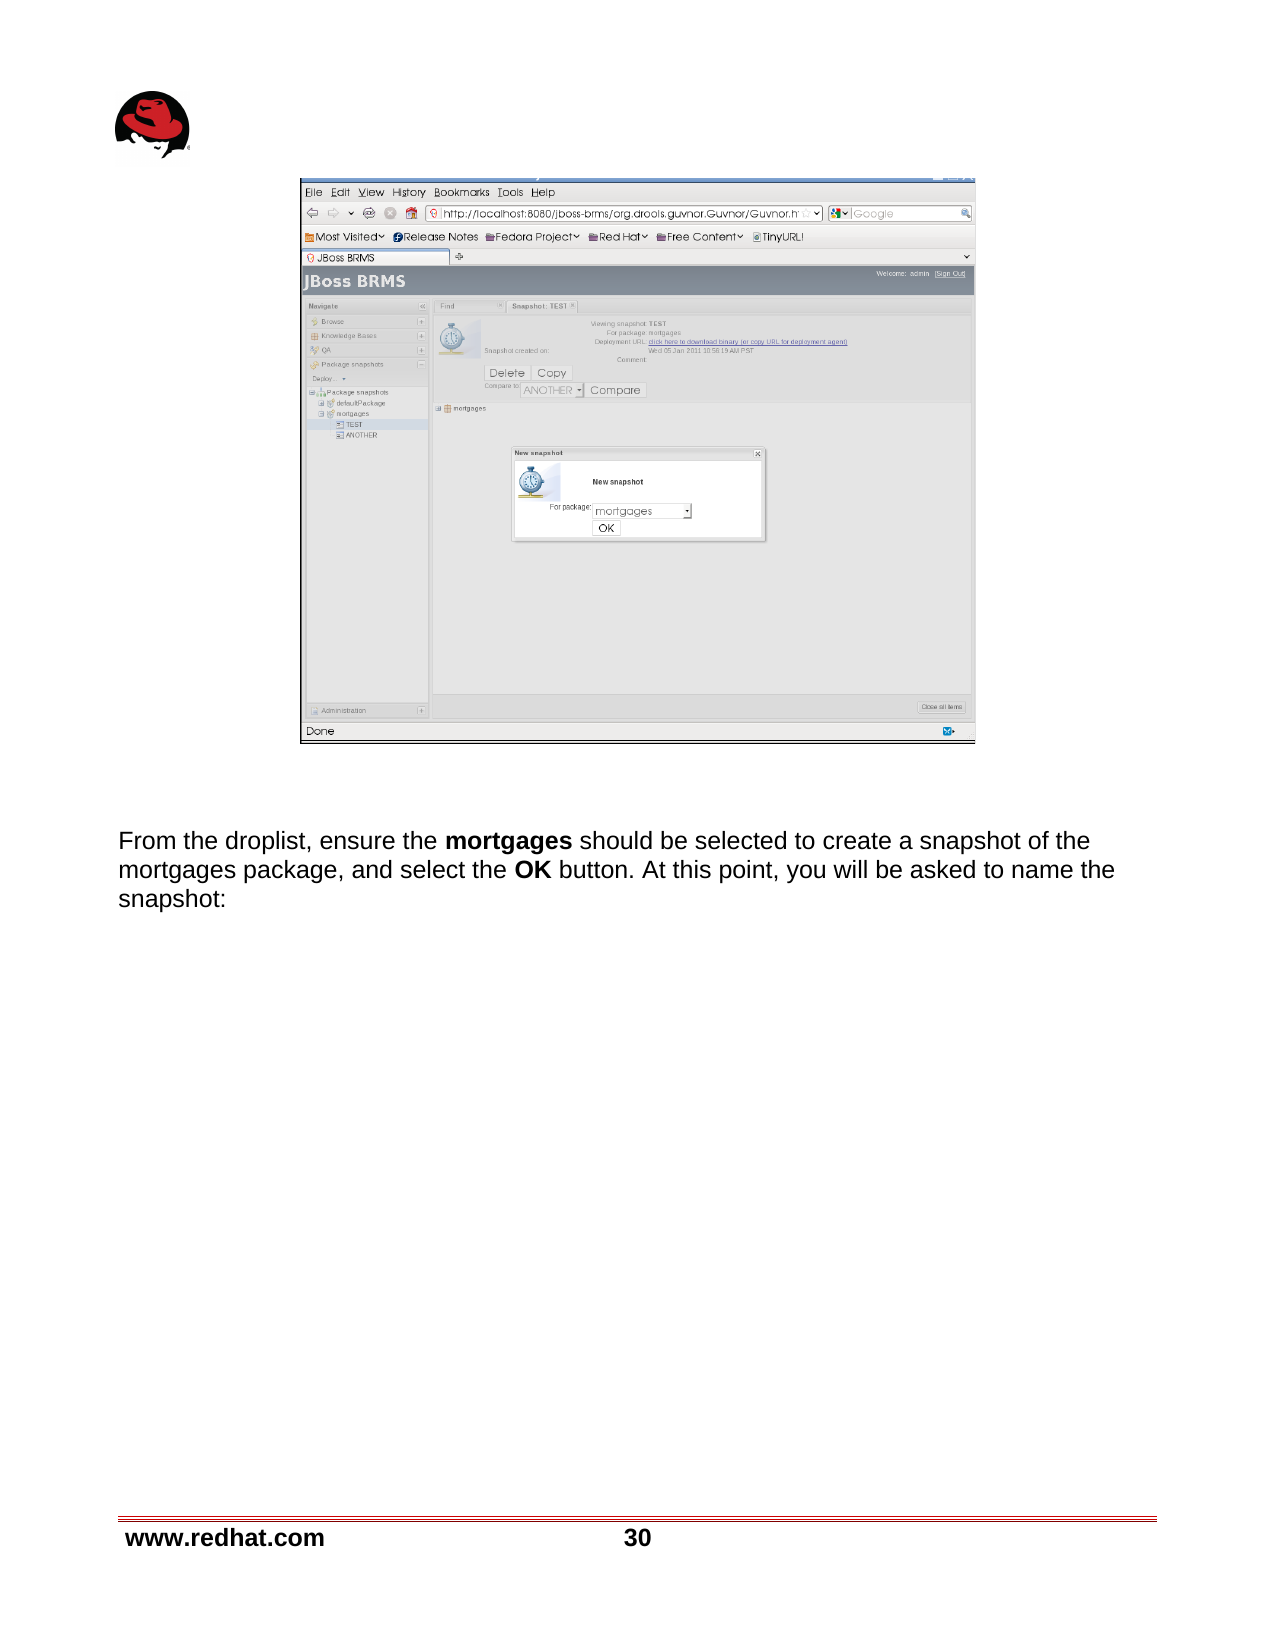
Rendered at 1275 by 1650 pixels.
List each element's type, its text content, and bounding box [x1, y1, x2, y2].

picture [300, 178, 976, 744]
picture [115, 91, 190, 167]
text From the droplist, ensure the mortgages should be selected to create a snapshot of the mortgages package, and select the OK button. At this point, you will be asked to name the snapshot: [118, 826, 1157, 913]
